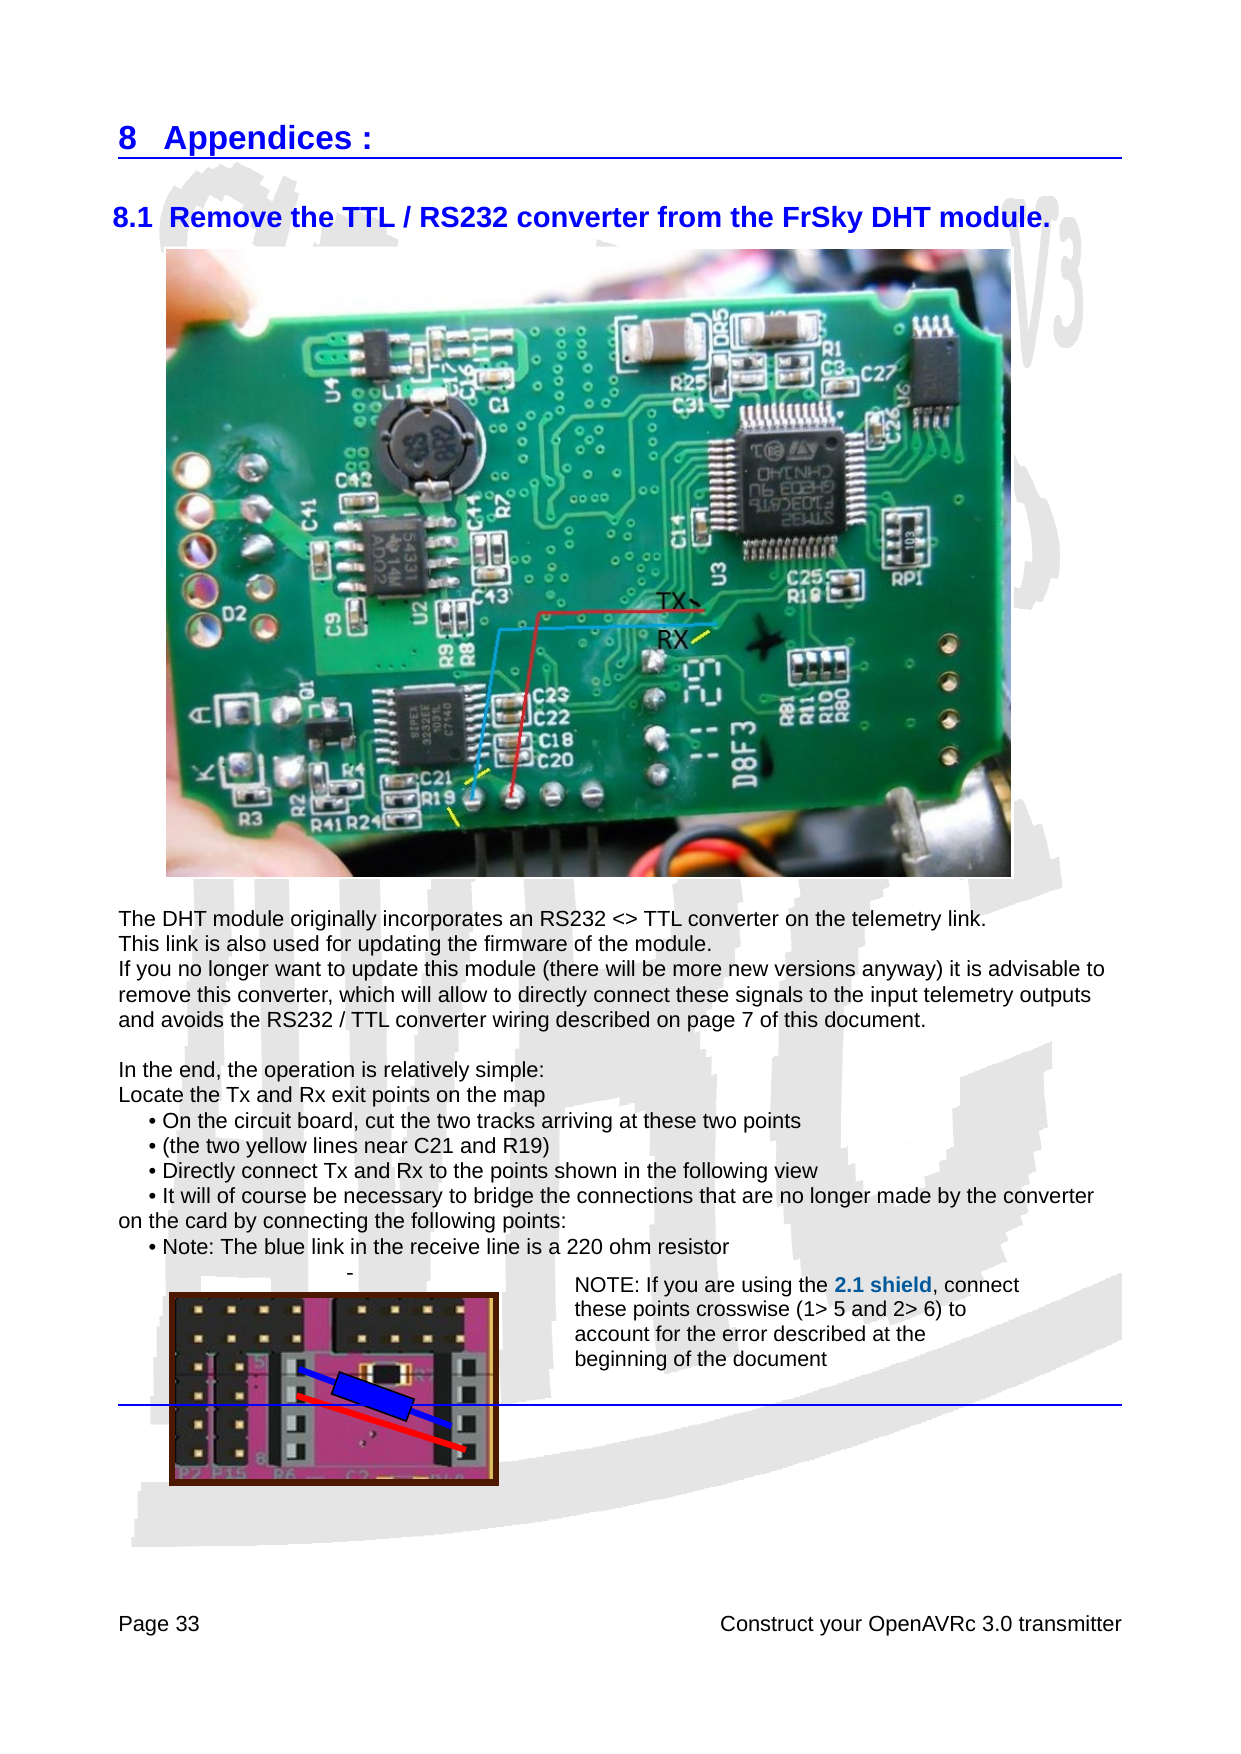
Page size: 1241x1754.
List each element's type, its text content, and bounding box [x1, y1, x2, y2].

text • (the two yellow lines near C21 and R19) [118, 1133, 1122, 1158]
list NOTE: If you are using the 2.1 shield, connect these points crosswise (1> 5 and 2> 6) to account for the error described at the beginning of the document [574, 1272, 1022, 1371]
text If you no longer want to update this module (there will be more new versions anyway) it is advisable to remove this converter, which will allow to directly connect these signals to the input telemetry outputs and avoids the RS232 / TTL converter wiring described on page 7 of this document. [118, 956, 1122, 1032]
text In the end, the operation is relatively simple: [118, 1057, 1122, 1082]
text • Note: The blue link in the receive line is a 220 ohm resistor [118, 1233, 1122, 1259]
subtitle 8.1 Remove the TTL / RS232 converter from the FrSky DHT module. [112, 201, 1122, 234]
text • Directly connect Tx and Rx to the points shown in the following view [118, 1158, 1122, 1183]
text • On the circuit board, cut the two tracks arriving at these two points [118, 1107, 1122, 1133]
text • It will of course be necessary to bridge the connections that are no longer made by the converter on the card by connecting the following points: [118, 1183, 1122, 1233]
text This link is also used for updating the firmware of the module. [118, 931, 1122, 956]
subtitle 8 Appendices : [118, 118, 1122, 157]
text Locate the Tx and Rx exit points on the map [118, 1082, 1122, 1107]
picture [175, 1298, 492, 1404]
text The DHT module originally incorporates an RS232 <> TTL converter on the telemetry link. [118, 906, 1122, 931]
picture [164, 246, 1014, 879]
picture [175, 1406, 492, 1479]
